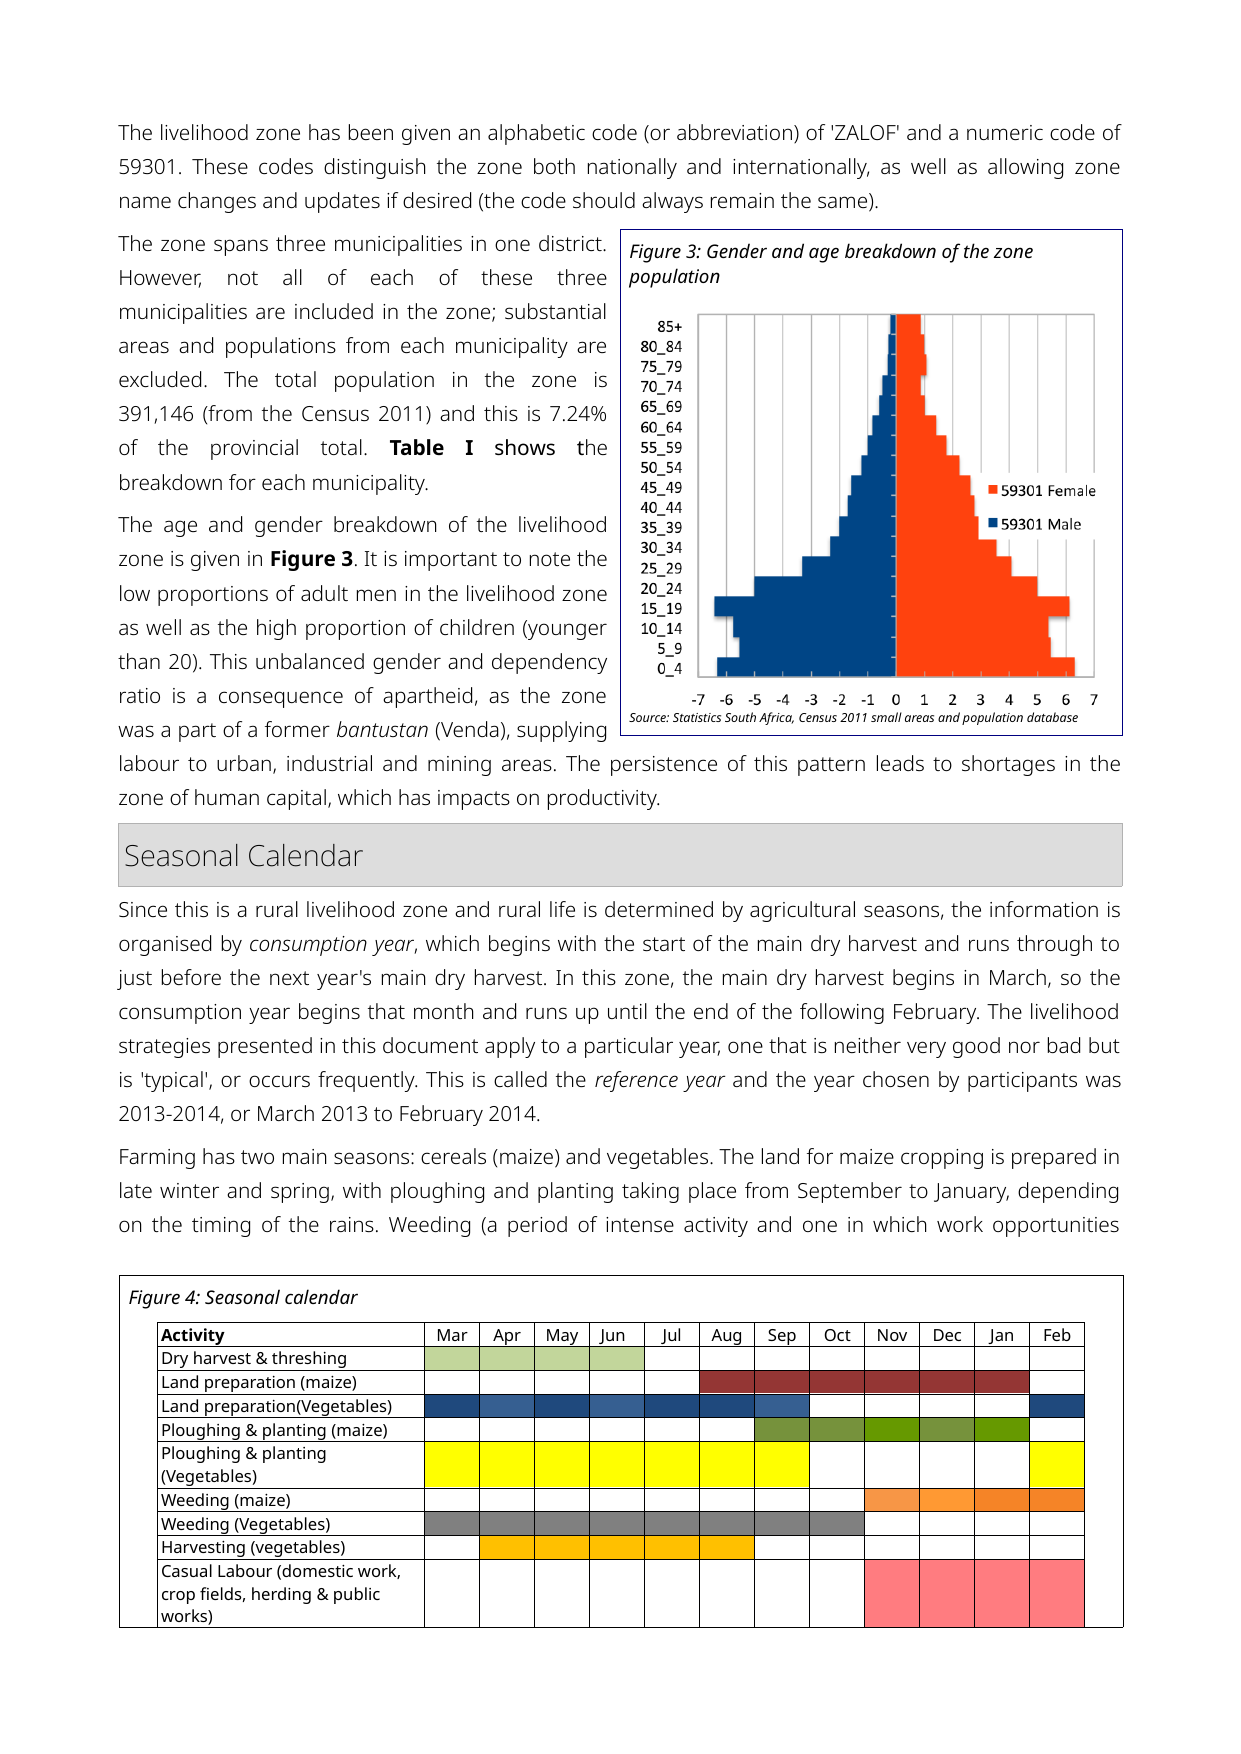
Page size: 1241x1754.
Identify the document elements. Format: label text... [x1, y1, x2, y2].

table_header Activity [158, 1323, 424, 1346]
text [621, 230, 1122, 735]
table_cell [810, 1489, 864, 1511]
table_cell [920, 1371, 974, 1393]
table_cell Dry harvest & threshing [158, 1347, 424, 1370]
table_cell [535, 1371, 589, 1393]
table_cell [975, 1512, 1029, 1535]
table_cell [810, 1347, 864, 1370]
table_cell [975, 1395, 1029, 1417]
table_cell [645, 1442, 699, 1487]
table_cell [645, 1371, 699, 1393]
table_cell [1030, 1395, 1084, 1417]
table_cell Weeding (maize) [158, 1489, 424, 1511]
table_cell [810, 1536, 864, 1559]
table_header May [535, 1323, 589, 1346]
table_cell [755, 1418, 809, 1441]
table_header Aug [700, 1323, 754, 1346]
table_cell [920, 1347, 974, 1370]
table_cell [700, 1395, 754, 1417]
table_header Mar [425, 1323, 479, 1346]
table_cell [425, 1536, 479, 1559]
table_cell [535, 1418, 589, 1441]
table_cell [590, 1536, 644, 1559]
table_cell Ploughing & planting (maize) [158, 1418, 424, 1441]
table_cell [480, 1560, 534, 1627]
table_cell [1030, 1371, 1084, 1393]
table_cell [755, 1442, 809, 1487]
table_cell [975, 1560, 1029, 1627]
table_cell [810, 1512, 864, 1535]
text Figure 3: Gender and age breakdown of the zone population [629, 238, 1113, 289]
table_cell [865, 1371, 919, 1393]
table_cell [645, 1395, 699, 1417]
text Source: Statistics South Africa, Census 2011 small areas and population database [629, 302, 1113, 727]
table_cell [535, 1512, 589, 1535]
table_cell [1030, 1418, 1084, 1441]
table_cell [1030, 1442, 1084, 1487]
table_header Jan [975, 1323, 1029, 1346]
table_header Nov [865, 1323, 919, 1346]
table_cell [535, 1395, 589, 1417]
table_cell [590, 1442, 644, 1487]
table_cell [645, 1347, 699, 1370]
table_cell [865, 1418, 919, 1441]
table_cell [865, 1347, 919, 1370]
table_cell [700, 1560, 754, 1627]
table_cell [590, 1560, 644, 1627]
table_cell [755, 1512, 809, 1535]
table_cell [810, 1371, 864, 1393]
table_cell [810, 1442, 864, 1487]
table_cell [975, 1536, 1029, 1559]
table_cell [810, 1418, 864, 1441]
table_cell [810, 1395, 864, 1417]
table_cell [755, 1536, 809, 1559]
table_cell [700, 1418, 754, 1441]
table_cell [1030, 1347, 1084, 1370]
table_cell [590, 1489, 644, 1511]
table_cell Casual Labour (domestic work, crop fields, herding & public works) [158, 1560, 424, 1627]
table_header Seasonal Calendar [119, 824, 1122, 886]
table_cell [590, 1347, 644, 1370]
table_cell [920, 1512, 974, 1535]
text [120, 1276, 1123, 1627]
table_cell [1030, 1536, 1084, 1559]
table_cell [425, 1418, 479, 1441]
table_cell [700, 1371, 754, 1393]
table_cell [480, 1512, 534, 1535]
table_cell Land preparation(Vegetables) [158, 1395, 424, 1417]
table_cell [590, 1395, 644, 1417]
table_cell [1030, 1560, 1084, 1627]
table_cell [645, 1489, 699, 1511]
table_header Dec [920, 1323, 974, 1346]
text The livelihood zone has been given an alphabetic code (or abbreviation) of 'ZALOF' and a numeric code of 59301. These codes distinguish the zone both nationally and internationally, as well as allowing zone name changes and updates if desired (the code should always remain the same). [118, 118, 1122, 215]
table_cell [700, 1512, 754, 1535]
table_cell [535, 1560, 589, 1627]
table_cell [975, 1347, 1029, 1370]
table_cell Land preparation (maize) [158, 1371, 424, 1393]
table_header Feb [1030, 1323, 1084, 1346]
table_cell [425, 1395, 479, 1417]
table_cell [865, 1560, 919, 1627]
text The age and gender breakdown of the livelihood zone is given in Figure 3. It is important to note the low proportions of adult men in the livelihood zone as well as the high proportion of children (younger than 20). This unbalanced gender and dependency ratio is a consequence of apartheid, as the zone was a part of a former bantustan (Venda), supplying labour to urban, industrial and mining areas. The persistence of this pattern leads to shortages in the zone of human capital, which has impacts on productivity. [118, 511, 1122, 811]
table_cell [590, 1371, 644, 1393]
table_cell [755, 1560, 809, 1627]
table_cell [1030, 1489, 1084, 1511]
table_cell [920, 1489, 974, 1511]
table_cell [920, 1418, 974, 1441]
table_cell [700, 1347, 754, 1370]
table_cell [425, 1489, 479, 1511]
table_cell Weeding (Vegetables) [158, 1512, 424, 1535]
table_cell [920, 1442, 974, 1487]
table_cell [480, 1442, 534, 1487]
table_cell [535, 1347, 589, 1370]
table_cell [920, 1395, 974, 1417]
table_cell [755, 1371, 809, 1393]
table_cell [920, 1560, 974, 1627]
table_cell [755, 1347, 809, 1370]
table_cell [425, 1371, 479, 1393]
table_cell [535, 1536, 589, 1559]
table_cell [700, 1536, 754, 1559]
table_cell [700, 1489, 754, 1511]
table_cell [645, 1418, 699, 1441]
table_cell [975, 1489, 1029, 1511]
table_cell [480, 1536, 534, 1559]
table_cell [755, 1489, 809, 1511]
table_cell [480, 1418, 534, 1441]
table_cell [975, 1442, 1029, 1487]
table_cell [645, 1512, 699, 1535]
table_cell [975, 1371, 1029, 1393]
table_cell [865, 1512, 919, 1535]
table_cell [425, 1442, 479, 1487]
table_cell [920, 1536, 974, 1559]
table_cell [425, 1560, 479, 1627]
table_cell [755, 1395, 809, 1417]
table_cell [865, 1489, 919, 1511]
text Since this is a rural livelihood zone and rural life is determined by agricultural seasons, the information is organised by consumption year, which begins with the start of the main dry harvest and runs through to just before the next year's main dry harvest. In this zone, the main dry harvest begins in March, so the consumption year begins that month and runs up until the end of the following February. The livelihood strategies presented in this document apply to a particular year, one that is neither very good nor bad but is 'typical', or occurs frequently. This is called the reference year and the year chosen by participants was 2013-2014, or March 2013 to February 2014. [118, 895, 1122, 1128]
text Figure 4: Seasonal calendar [128, 1284, 1114, 1310]
table_cell Harvesting (vegetables) [158, 1536, 424, 1559]
table_cell Ploughing & planting (Vegetables) [158, 1442, 424, 1487]
table_header Apr [480, 1323, 534, 1346]
table_header Jun [590, 1323, 644, 1346]
table_cell [645, 1536, 699, 1559]
picture [638, 301, 1104, 710]
table_cell [865, 1536, 919, 1559]
table_cell [645, 1560, 699, 1627]
table_cell [700, 1442, 754, 1487]
table_cell [975, 1418, 1029, 1441]
table_cell [810, 1560, 864, 1627]
table_cell [865, 1395, 919, 1417]
table_cell [590, 1512, 644, 1535]
table_cell [425, 1347, 479, 1370]
table_cell [480, 1347, 534, 1370]
table_header Jul [645, 1323, 699, 1346]
table_header Oct [810, 1323, 864, 1346]
table_cell [535, 1489, 589, 1511]
table_cell [590, 1418, 644, 1441]
table_cell [1030, 1512, 1084, 1535]
table_cell [425, 1512, 479, 1535]
table_cell [865, 1442, 919, 1487]
table_cell [480, 1395, 534, 1417]
table_cell [480, 1371, 534, 1393]
table_cell [535, 1442, 589, 1487]
text Farming has two main seasons: cereals (maize) and vegetables. The land for maize cropping is prepared in late winter and spring, with ploughing and planting taking place from September to January, depending on the timing of the rains. Weeding (a period of intense activity and one in which work opportunities [118, 1142, 1122, 1239]
text The zone spans three municipalities in one district. However, not all of each of these three municipalities are included in the zone; substantial areas and populations from each municipality are excluded. The total population in the zone is 391,146 (from the Census 2011) and this is 7.24% of the provincial total. Table I shows the breakdown for each municipality. [118, 229, 620, 496]
table_header Sep [755, 1323, 809, 1346]
table_cell [480, 1489, 534, 1511]
